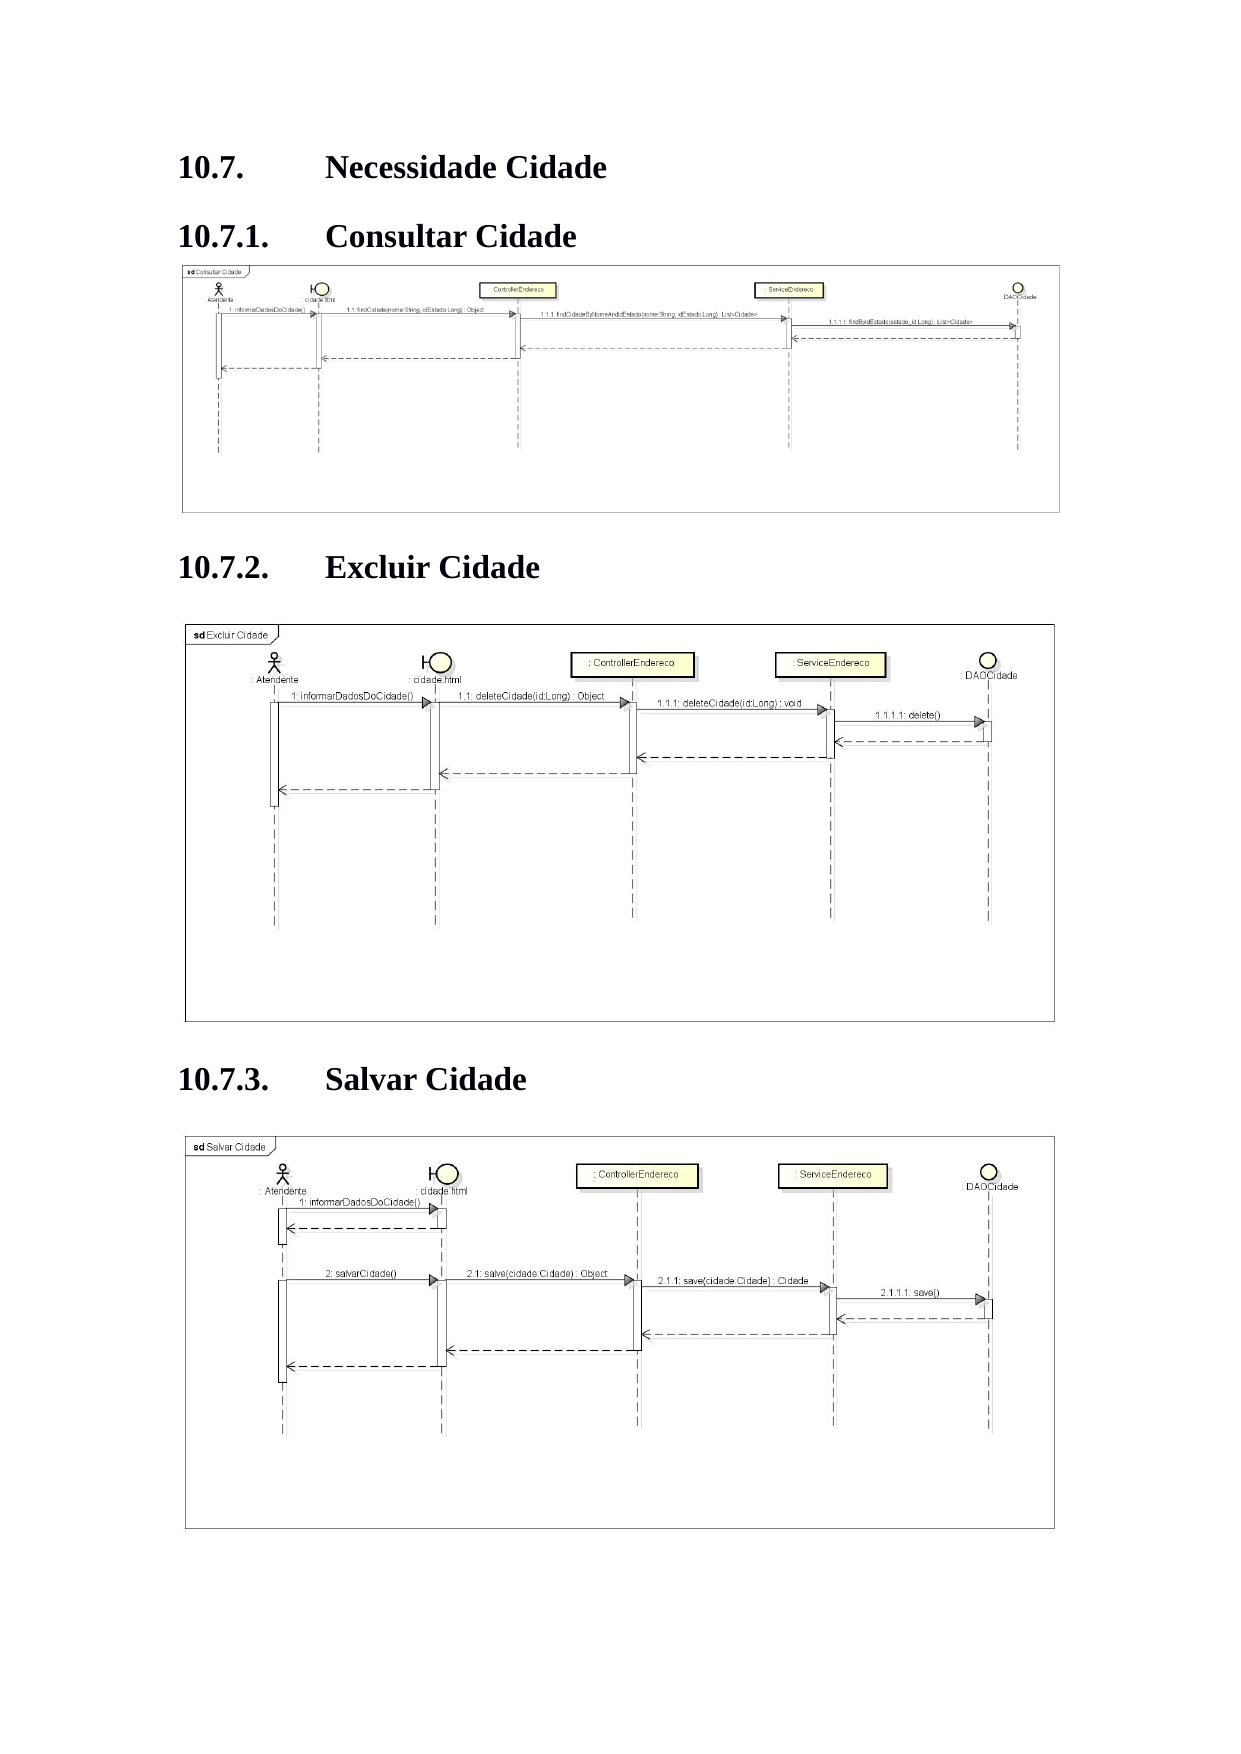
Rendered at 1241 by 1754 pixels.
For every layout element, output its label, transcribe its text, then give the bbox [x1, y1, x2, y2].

picture [177, 616, 1062, 1029]
text 10.7. Necessidade Cidade [177, 148, 1063, 186]
picture [177, 260, 1063, 517]
text 10.7.2. Excluir Cidade [177, 548, 1063, 586]
text 10.7.1. Consultar Cidade [177, 217, 1063, 260]
text 10.7.3. Salvar Cidade [177, 1059, 1063, 1098]
picture [177, 1128, 1062, 1536]
